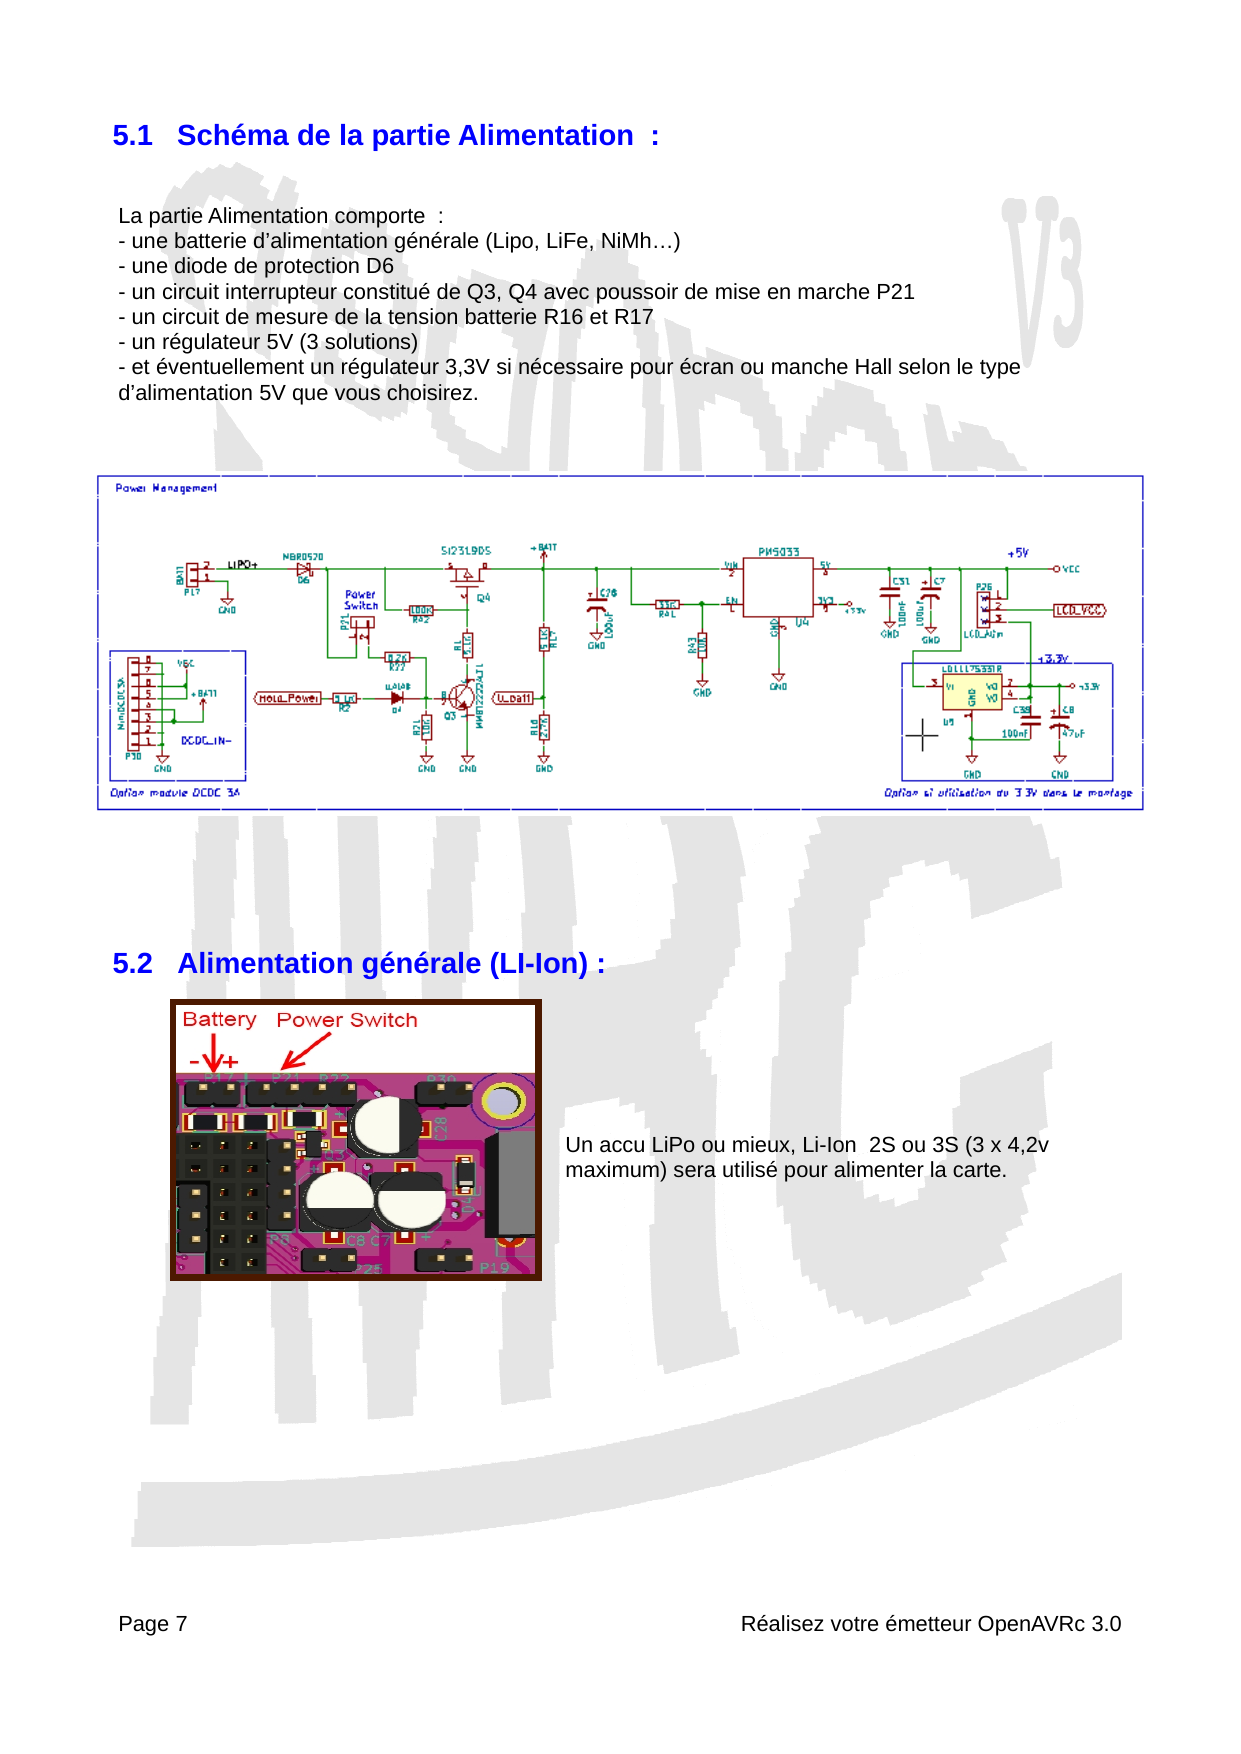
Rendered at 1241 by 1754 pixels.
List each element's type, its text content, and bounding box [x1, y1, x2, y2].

text - et éventuellement un régulateur 3,3V si nécessaire pour écran ou manche Hall selon le type d’alimentation 5V que vous choisirez. [118, 354, 1122, 404]
text - un régulateur 5V (3 solutions) [118, 329, 1122, 354]
text [118, 1132, 170, 1182]
subtitle 5.2 Alimentation générale (LI-Ion) : [112, 946, 1122, 979]
text - un circuit de mesure de la tension batterie R16 et R17 [118, 304, 1122, 329]
text - une diode de protection D6 [118, 253, 1122, 278]
text La partie Alimentation comporte : [118, 203, 1122, 228]
picture [176, 1005, 535, 1274]
text Un accu LiPo ou mieux, Li-Ion 2S ou 3S (3 x 4,2v maximum) sera utilisé pour alimenter la carte. [542, 1132, 1122, 1182]
subtitle 5.1 Schéma de la partie Alimentation : [112, 118, 1122, 152]
picture [95, 471, 1146, 816]
text - une batterie d’alimentation générale (Lipo, LiFe, NiMh…) [118, 228, 1122, 253]
text - un circuit interrupteur constitué de Q3, Q4 avec poussoir de mise en marche P21 [118, 278, 1122, 304]
